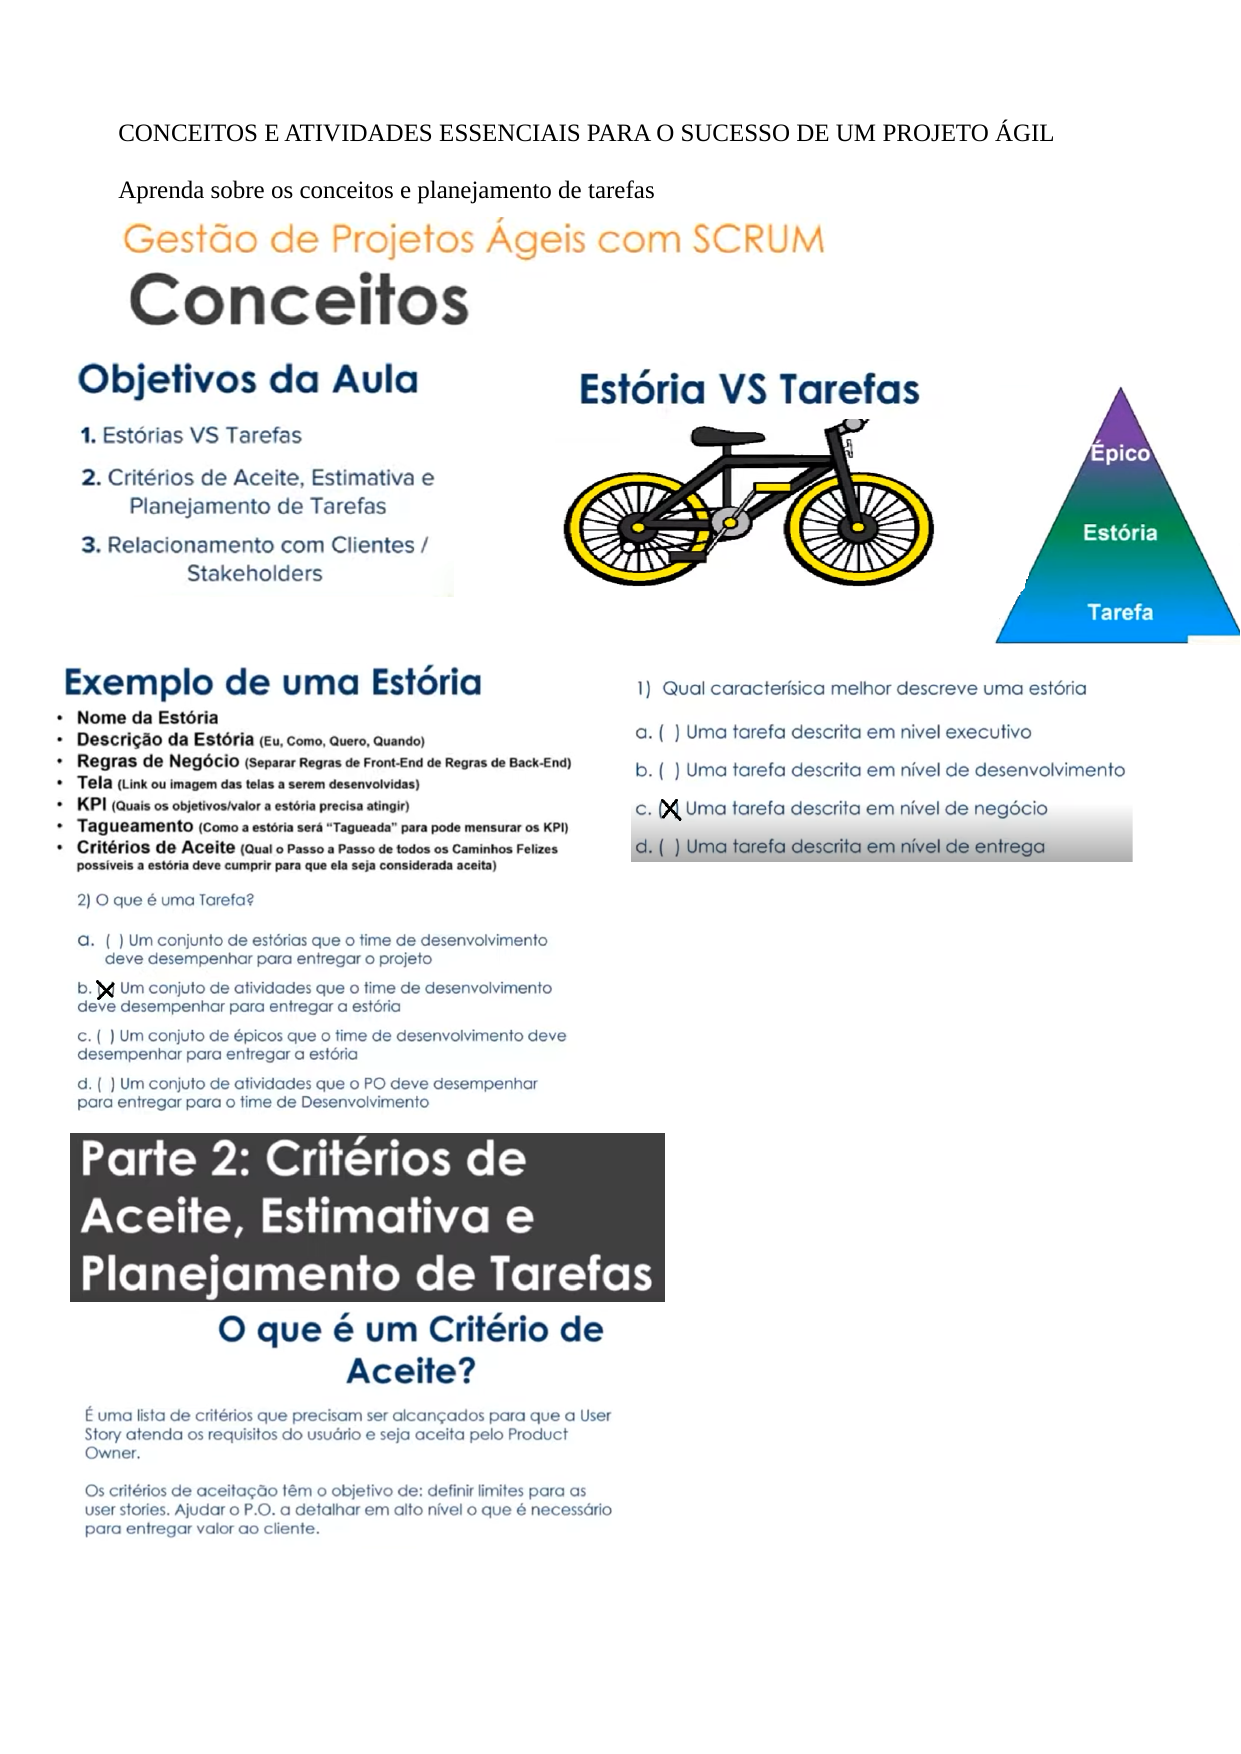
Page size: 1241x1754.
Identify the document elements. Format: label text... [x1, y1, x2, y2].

picture [67, 890, 578, 1115]
picture [57, 348, 454, 606]
picture [631, 668, 1133, 862]
picture [52, 663, 579, 874]
picture [555, 360, 944, 603]
picture [116, 217, 830, 340]
text Aprenda sobre os conceitos e planejamento de tarefas [118, 176, 1122, 204]
text CONCEITOS E ATIVIDADES ESSENCIAIS PARA O SUCESSO DE UM PROJETO ÁGIL [118, 118, 1122, 147]
picture [991, 385, 1240, 645]
picture [79, 1309, 622, 1549]
picture [70, 1133, 665, 1302]
